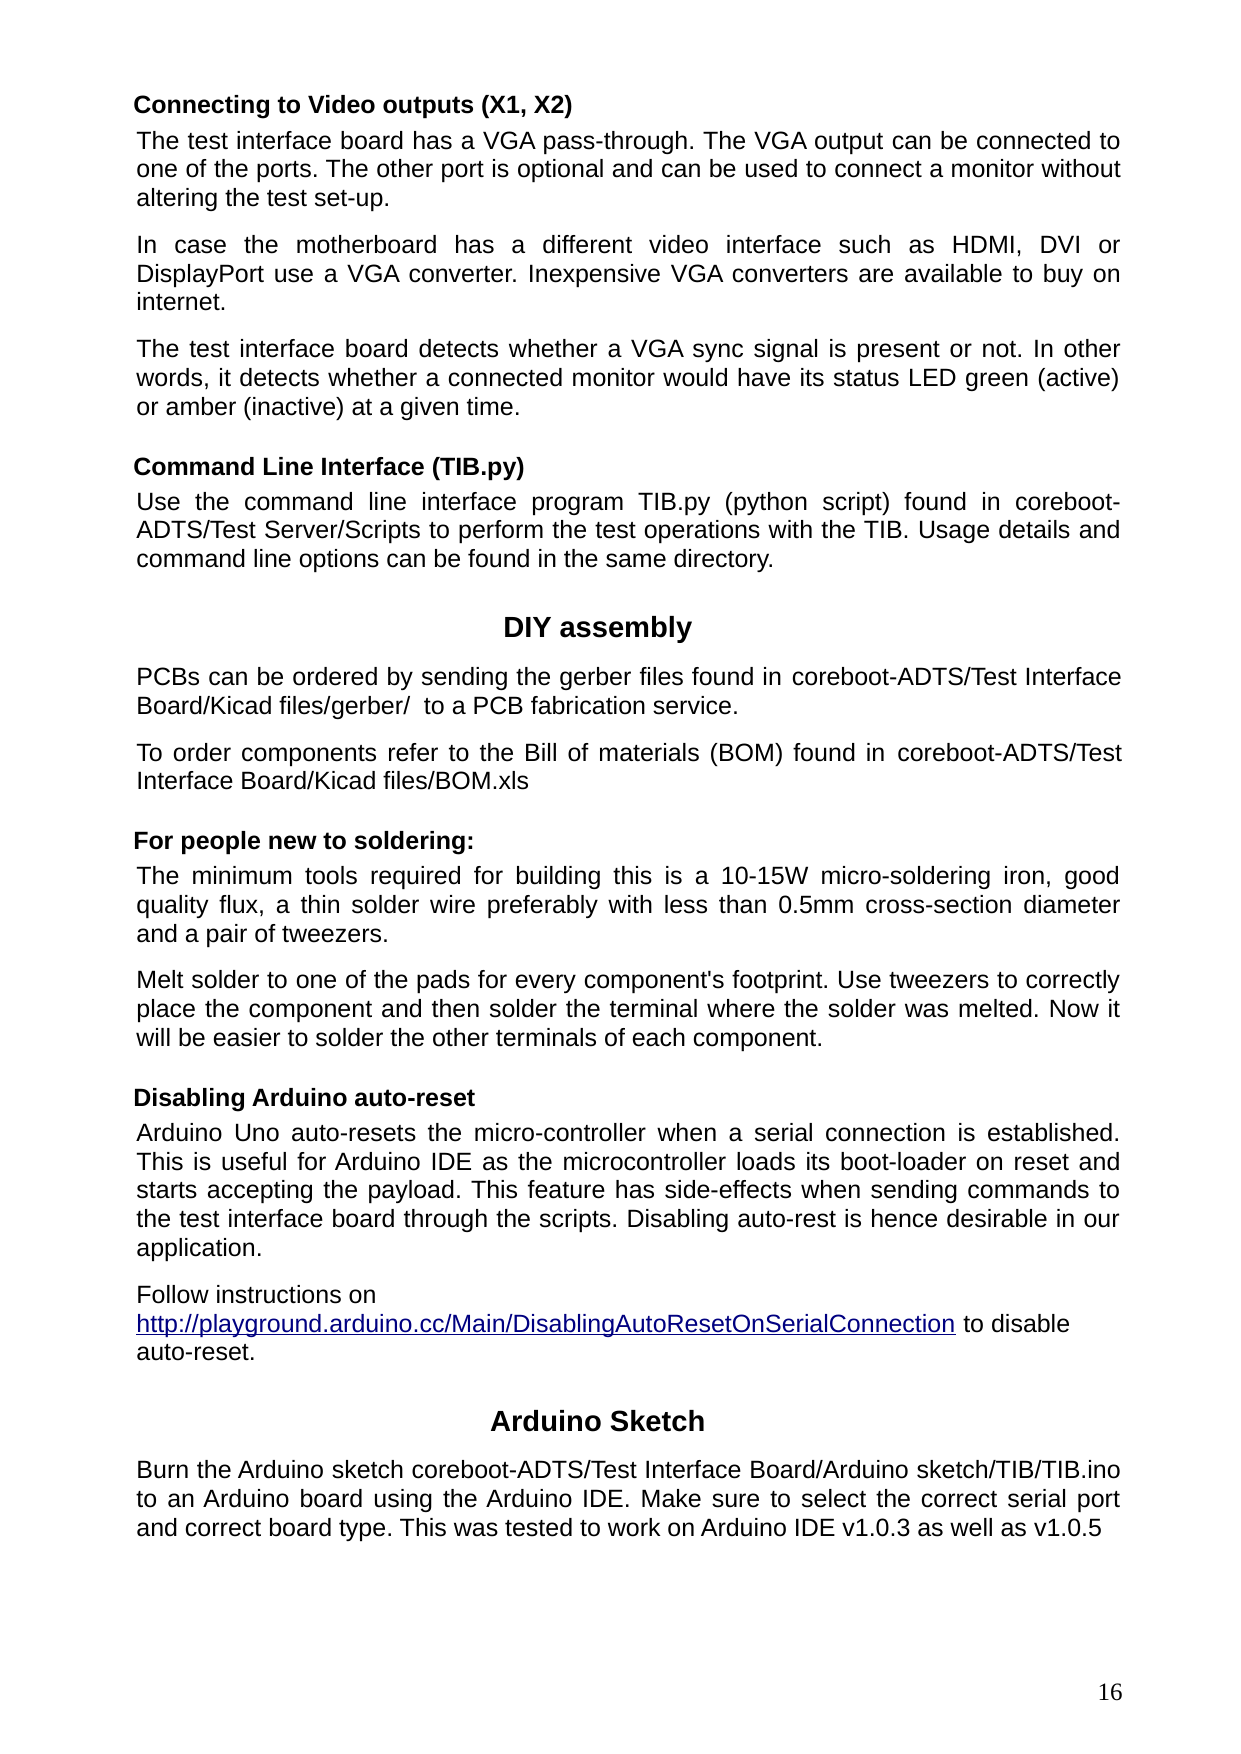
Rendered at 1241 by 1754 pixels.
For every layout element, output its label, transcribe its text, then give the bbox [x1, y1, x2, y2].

text PCBs can be ordered by sending the gerber files found in coreboot-ADTS/Test Interface Board/Kicad files/gerber/ to a PCB fabrication service. [136, 662, 1122, 719]
text The minimum tools required for building this is a 10-15W micro-soldering iron, good quality flux, a thin solder wire preferably with less than 0.5mm cross-section diameter and a pair of tweezers. [136, 861, 1122, 947]
subtitle Disabling Arduino auto-reset [133, 1083, 1122, 1112]
text Arduino Uno auto-resets the micro-controller when a serial connection is established. This is useful for Arduino IDE as the microcontroller loads its boot-loader on reset and starts accepting the payload. This feature has side-effects when sending commands to the test interface board through the scripts. Disabling auto-rest is hence desirable in our application. [136, 1118, 1122, 1262]
text The test interface board has a VGA pass-through. The VGA output can be connected to one of the ports. The other port is optional and can be used to connect a monitor without altering the test set-up. [136, 126, 1122, 212]
text The test interface board detects whether a VGA sync signal is present or not. In other words, it detects whether a connected monitor would have its status LED green (active) or amber (inactive) at a given time. [136, 334, 1122, 420]
subtitle Command Line Interface (TIB.py) [133, 451, 1122, 480]
subtitle For people new to soldering: [133, 826, 1122, 855]
text Melt solder to one of the pads for every component's footprint. Use tweezers to correctly place the component and then solder the terminal where the solder was melted. Now it will be easier to solder the other terminals of each component. [136, 966, 1122, 1052]
text To order components refer to the Bill of materials (BOM) found in coreboot-ADTS/Test Interface Board/Kicad files/BOM.xls [136, 737, 1122, 795]
text Follow instructions on http://playground.arduino.cc/Main/DisablingAutoResetOnSerialConnection to disable auto-reset. [136, 1280, 1122, 1366]
text Burn the Arduino sketch coreboot-ADTS/Test Interface Board/Arduino sketch/TIB/TIB.ino to an Arduino board using the Arduino IDE. Make sure to select the correct serial port and correct board type. This was tested to work on Arduino IDE v1.0.3 as well as v1.0.5 [136, 1455, 1122, 1541]
subtitle DIY assembly [130, 610, 1065, 644]
subtitle Arduino Sketch [130, 1403, 1065, 1437]
subtitle Connecting to Video outputs (X1, X2) [133, 90, 1122, 119]
text In case the motherboard has a different video interface such as HDMI, DVI or DisplayPort use a VGA converter. Inexpensive VGA converters are available to buy on internet. [136, 230, 1122, 316]
text Use the command line interface program TIB.py (python script) found in coreboot-ADTS/Test Server/Scripts to perform the test operations with the TIB. Usage details and command line options can be found in the same directory. [136, 487, 1122, 573]
